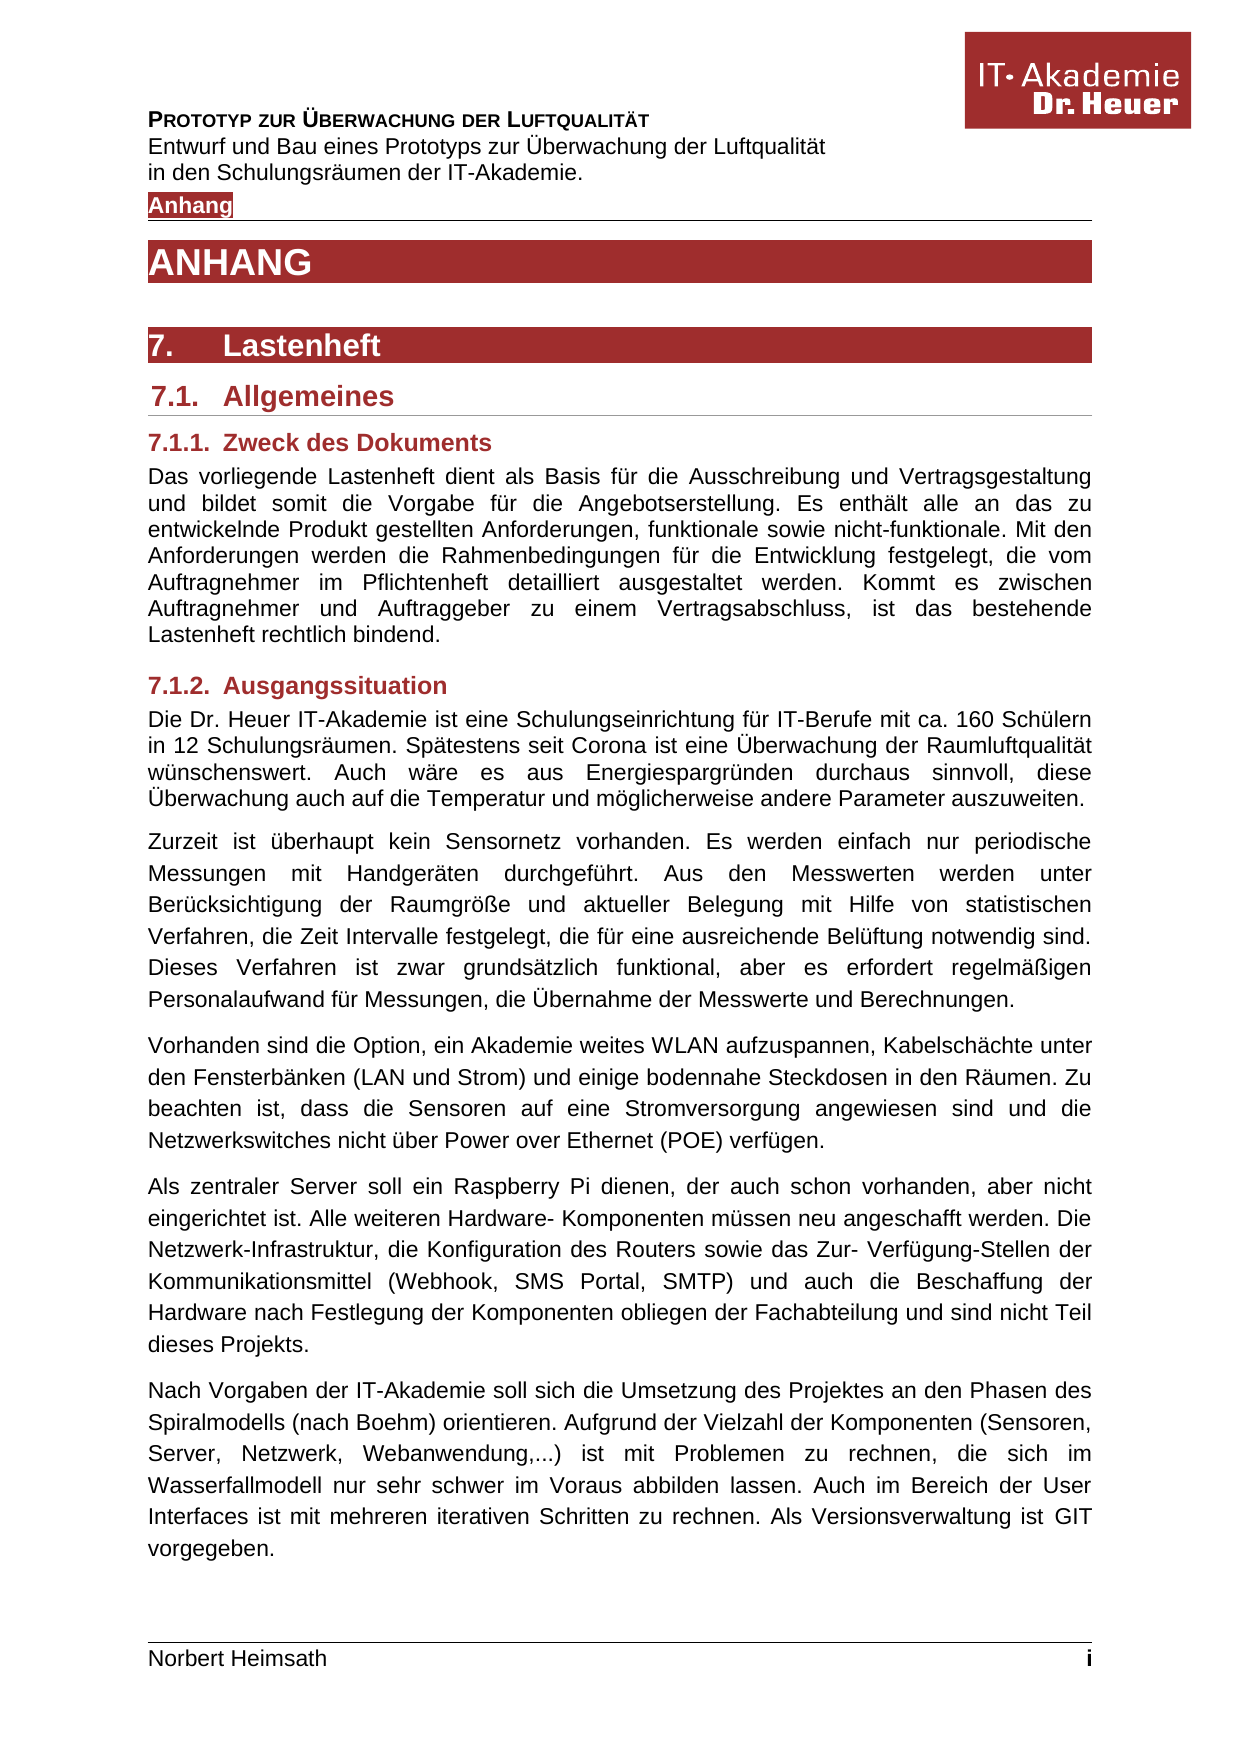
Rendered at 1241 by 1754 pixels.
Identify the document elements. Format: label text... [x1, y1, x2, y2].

subtitle Allgemeines [148, 376, 1092, 415]
text Als zentraler Server soll ein Raspberry Pi dienen, der auch schon vorhanden, aber nicht eingerichtet ist. Alle weiteren Hardware- Komponenten müssen neu angeschafft werden. Die Netzwerk-Infrastruktur, die Konfiguration des Routers sowie das Zur- Verfügung-Stellen der Kommunikationsmittel (Webhook, SMS Portal, SMTP) und auch die Beschaffung der Hardware nach Festlegung der Komponenten obliegen der Fachabteilung und sind nicht Teil dieses Projekts. [148, 1173, 1092, 1357]
text Nach Vorgaben der IT-Akademie soll sich die Umsetzung des Projektes an den Phasen des Spiralmodells (nach Boehm) orientieren. Aufgrund der Vielzahl der Komponenten (Sensoren, Server, Netzwerk, Webanwendung,...) ist mit Problemen zu rechnen, die sich im Wasserfallmodell nur sehr schwer im Voraus abbilden lassen. Auch im Bereich der User Interfaces ist mit mehreren iterativen Schritten zu rechnen. Als Versionsverwaltung ist GIT vorgegeben. [148, 1377, 1092, 1561]
subtitle Zweck des Dokuments [148, 428, 1092, 457]
subtitle Lastenheft [148, 327, 1092, 363]
subtitle ANHANG [148, 240, 1092, 283]
text Vorhanden sind die Option, ein Akademie weites WLAN aufzuspannen, Kabelschächte unter den Fensterbänken (LAN und Strom) und einige bodennahe Steckdosen in den Räumen. Zu beachten ist, dass die Sensoren auf eine Stromversorgung angewiesen sind und die Netzwerkswitches nicht über Power over Ethernet (POE) verfügen. [148, 1032, 1092, 1153]
text Zurzeit ist überhaupt kein Sensornetz vorhanden. Es werden einfach nur periodische Messungen mit Handgeräten durchgeführt. Aus den Messwerten werden unter Berücksichtigung der Raumgröße und aktueller Belegung mit Hilfe von statistischen Verfahren, die Zeit Intervalle festgelegt, die für eine ausreichende Belüftung notwendig sind. Dieses Verfahren ist zwar grundsätzlich funktional, aber es erfordert regelmäßigen Personalaufwand für Messungen, die Übernahme der Messwerte und Berechnungen. [148, 828, 1092, 1012]
text Die Dr. Heuer IT-Akademie ist eine Schulungseinrichtung für IT-Berufe mit ca. 160 Schülern in 12 Schulungsräumen. Spätestens seit Corona ist eine Überwachung der Raumluftqualität wünschenswert. Auch wäre es aus Energiespargründen durchaus sinnvoll, diese Überwachung auch auf die Temperatur und möglicherweise andere Parameter auszuweiten. [148, 706, 1092, 811]
text Das vorliegende Lastenheft dient als Basis für die Ausschreibung und Vertragsgestaltung und bildet somit die Vorgabe für die Angebotserstellung. Es enthält alle an das zu entwickelnde Produkt gestellten Anforderungen, funktionale sowie nicht-funktionale. Mit den Anforderungen werden die Rahmenbedingungen für die Entwicklung festgelegt, die vom Auftragnehmer im Pflichtenheft detailliert ausgestaltet werden. Kommt es zwischen Auftragnehmer und Auftraggeber zu einem Vertragsabschluss, ist das bestehende Lastenheft rechtlich bindend. [148, 463, 1092, 648]
subtitle Ausgangssituation [148, 671, 1092, 699]
